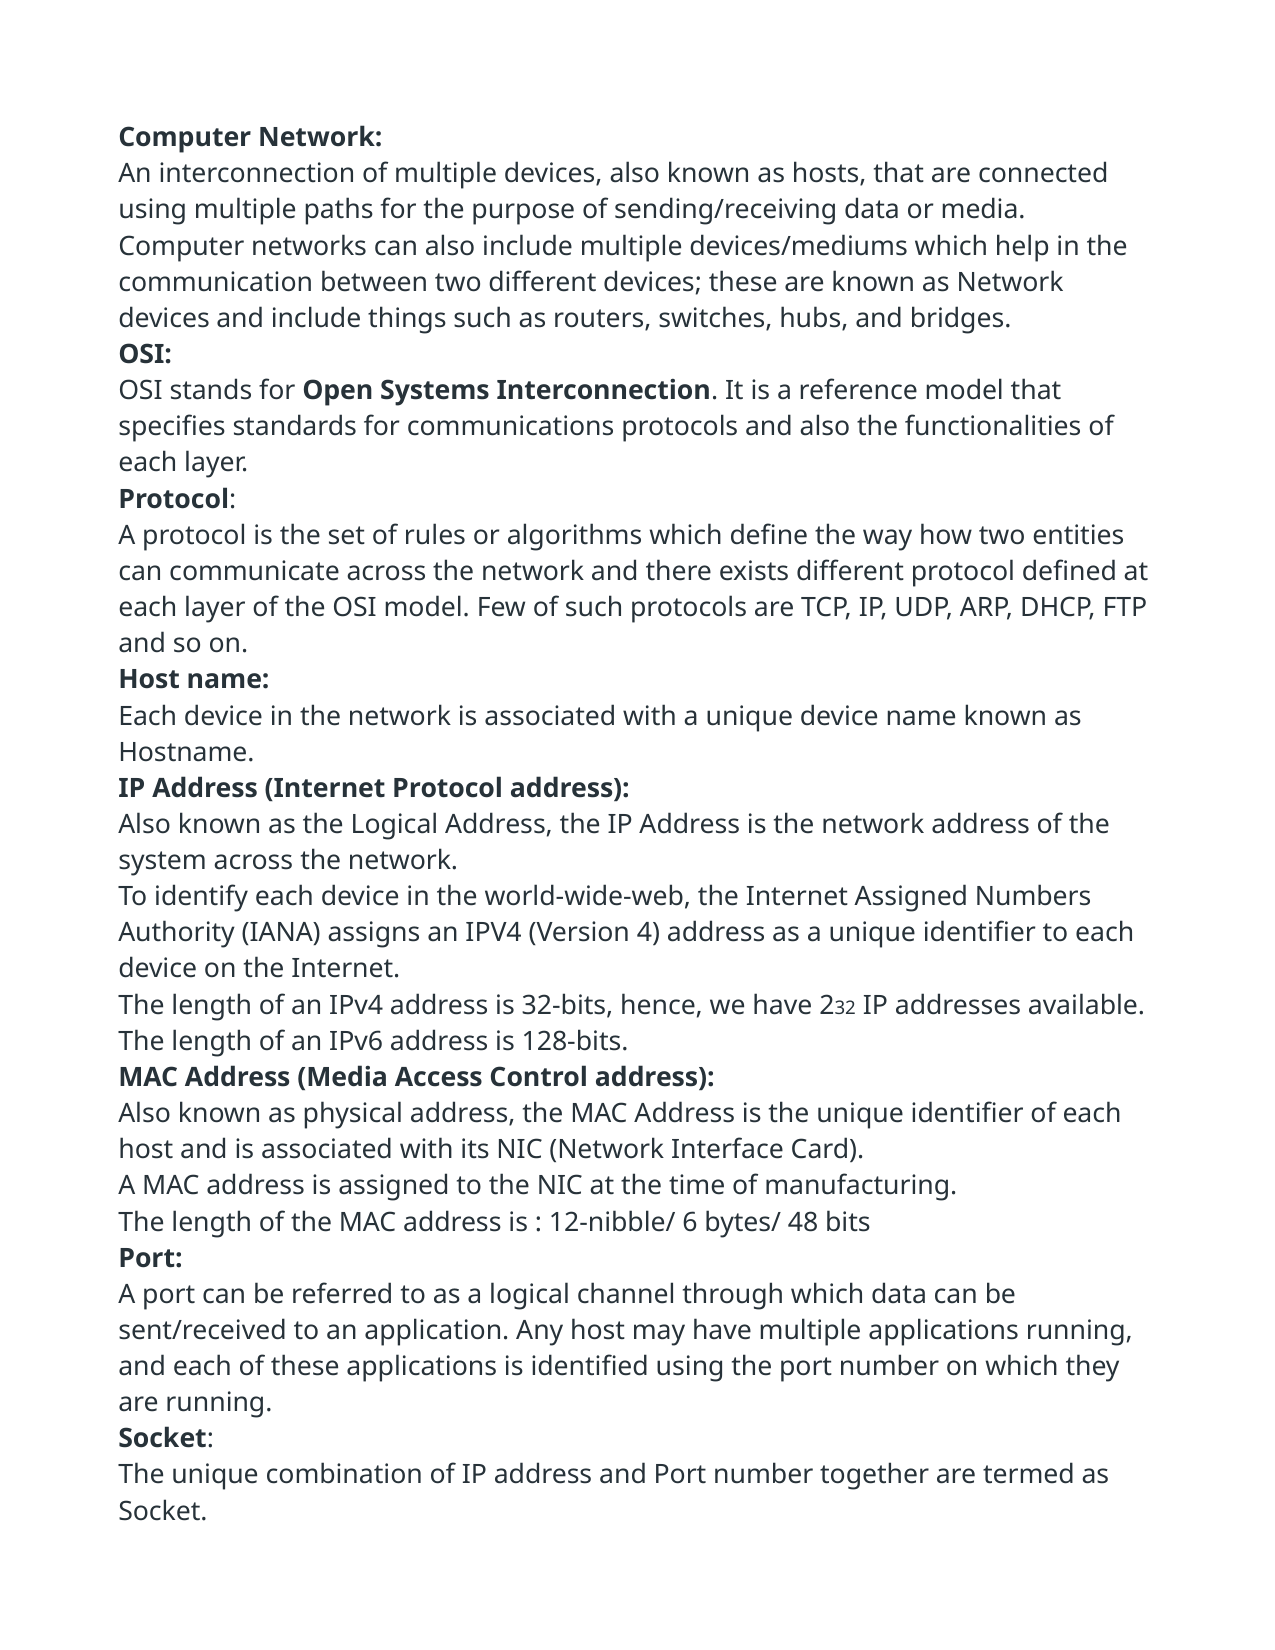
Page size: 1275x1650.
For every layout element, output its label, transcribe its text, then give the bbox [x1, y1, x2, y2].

text Socket: The unique combination of IP address and Port number together are termed as Socket. [118, 1419, 1157, 1528]
text Computer Network: An interconnection of multiple devices, also known as hosts, that are connected using multiple paths for the purpose of sending/receiving data or media. Computer networks can also include multiple devices/mediums which help in the communication between two different devices; these are known as Network devices and include things such as routers, switches, hubs, and bridges. [118, 118, 1157, 335]
text Port: A port can be referred to as a logical channel through which data can be sent/received to an application. Any host may have multiple applications running, and each of these applications is identified using the port number on which they are running. [118, 1239, 1157, 1419]
text IP Address (Internet Protocol address): Also known as the Logical Address, the IP Address is the network address of the system across the network. To identify each device in the world-wide-web, the Internet Assigned Numbers Authority (IANA) assigns an IPV4 (Version 4) address as a unique identifier to each device on the Internet. The length of an IPv4 address is 32-bits, hence, we have 232 IP addresses available. The length of an IPv6 address is 128-bits. MAC Address (Media Access Control address): Also known as physical address, the MAC Address is the unique identifier of each host and is associated with its NIC (Network Interface Card). A MAC address is assigned to the NIC at the time of manufacturing. The length of the MAC address is : 12-nibble/ 6 bytes/ 48 bits [118, 769, 1157, 1239]
text OSI: OSI stands for Open Systems Interconnection. It is a reference model that specifies standards for communications protocols and also the functionalities of each layer. [118, 335, 1157, 479]
text Host name: Each device in the network is associated with a unique device name known as Hostname. [118, 660, 1157, 769]
text Protocol: A protocol is the set of rules or algorithms which define the way how two entities can communicate across the network and there exists different protocol defined at each layer of the OSI model. Few of such protocols are TCP, IP, UDP, ARP, DHCP, FTP and so on. [118, 479, 1157, 660]
